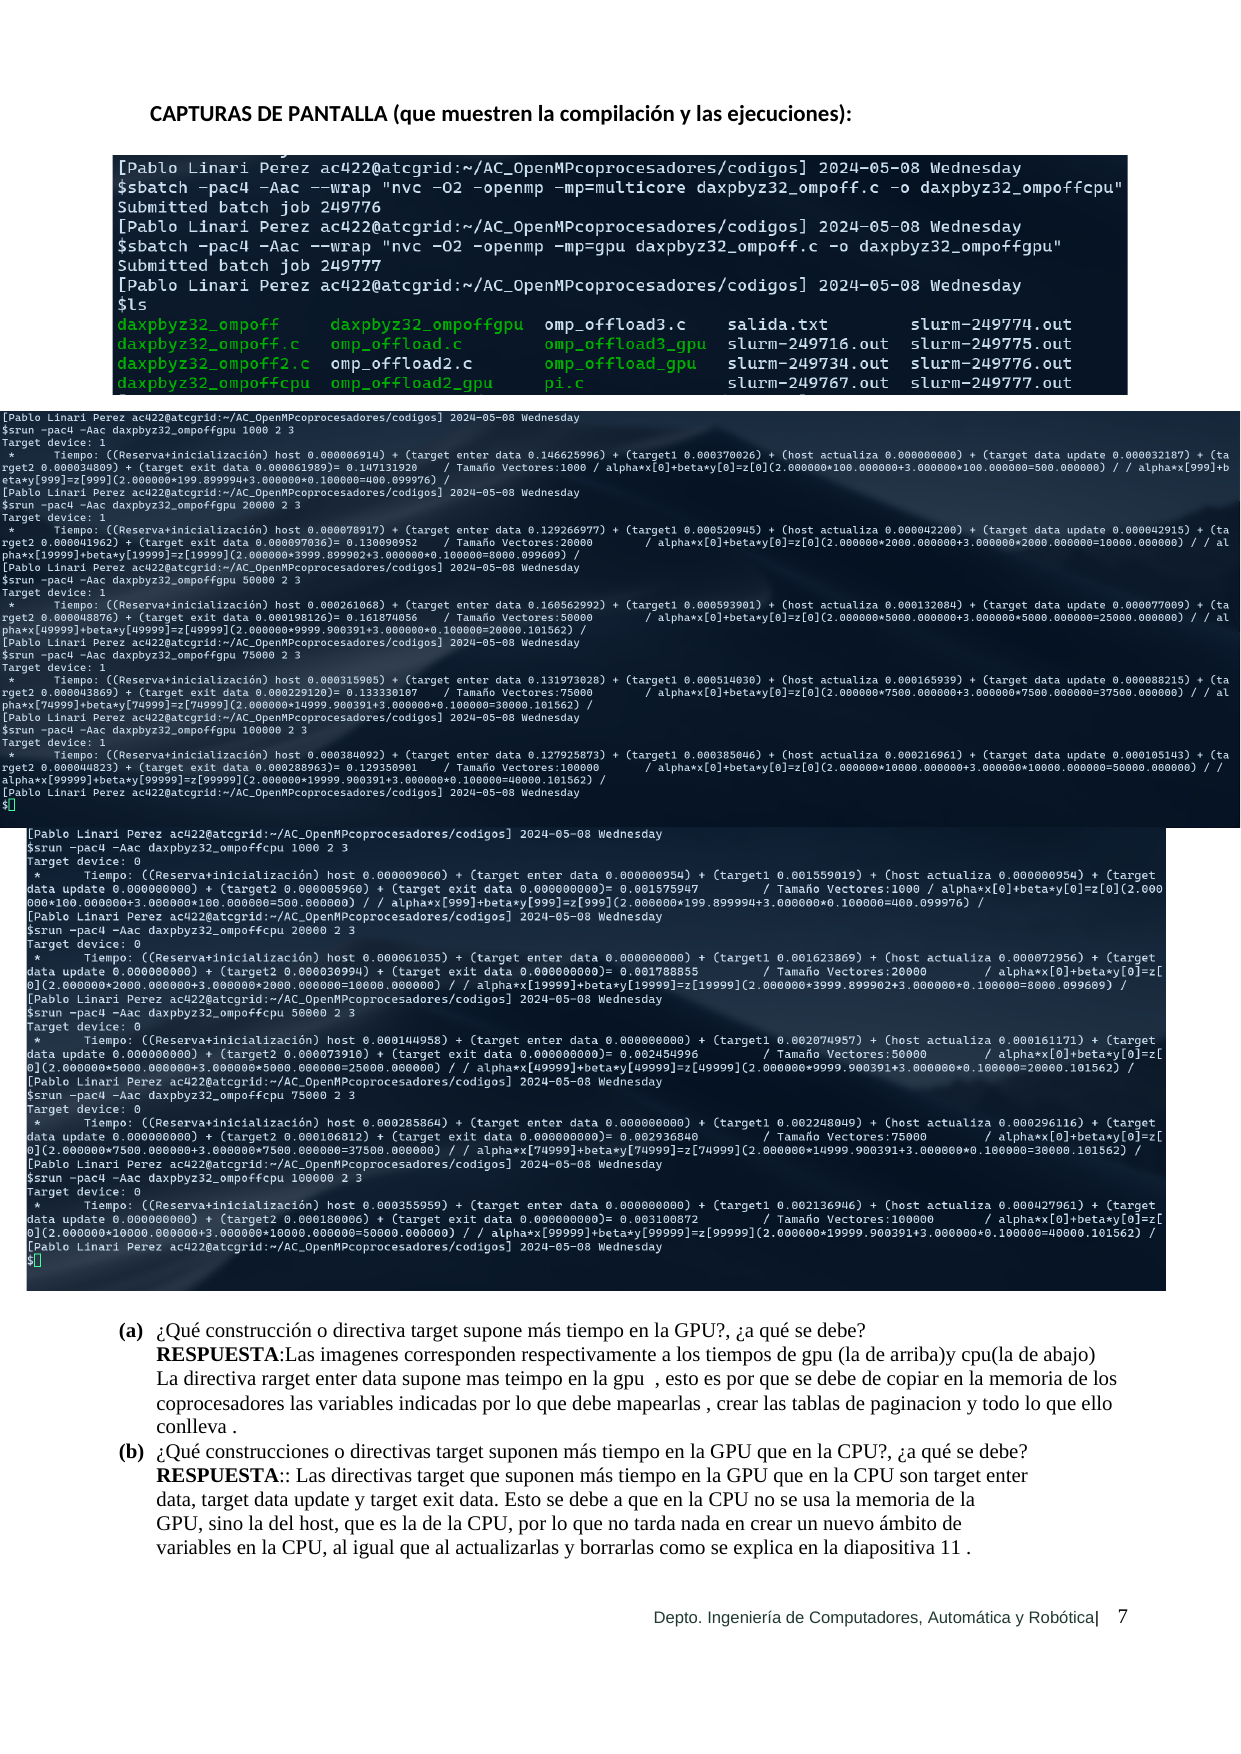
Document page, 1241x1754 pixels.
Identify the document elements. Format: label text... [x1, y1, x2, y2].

list RESPUESTA:: Las directivas target que suponen más tiempo en la GPU que en la CPU son target enter [156, 1463, 1128, 1487]
list data, target data update y target exit data. Esto se debe a que en la CPU no se usa la memoria de la [156, 1487, 1128, 1511]
list ¿Qué construcción o directiva target supone más tiempo en la GPU?, ¿a qué se debe? [119, 1318, 1128, 1342]
list ¿Qué construcciones o directivas target suponen más tiempo en la GPU que en la CPU?, ¿a qué se debe? [119, 1438, 1128, 1463]
picture [112, 155, 1128, 395]
text CAPTURAS DE PANTALLA (que muestren la compilación y las ejecuciones): [150, 99, 1128, 127]
picture [0, 411, 1241, 1291]
list GPU, sino la del host, que es la de la CPU, por lo que no tarda nada en crear un nuevo ámbito de [156, 1511, 1128, 1535]
list La directiva rarget enter data supone mas teimpo en la gpu , esto es por que se debe de copiar en la memoria de los coprocesadores las variables indicadas por lo que debe mapearlas , crear las tablas de paginacion y todo lo que ello conlleva . [156, 1366, 1128, 1438]
list variables en la CPU, al igual que al actualizarlas y borrarlas como se explica en la diapositiva 11 . [156, 1535, 1128, 1559]
list RESPUESTA:Las imagenes corresponden respectivamente a los tiempos de gpu (la de arriba)y cpu(la de abajo) [156, 1342, 1128, 1366]
